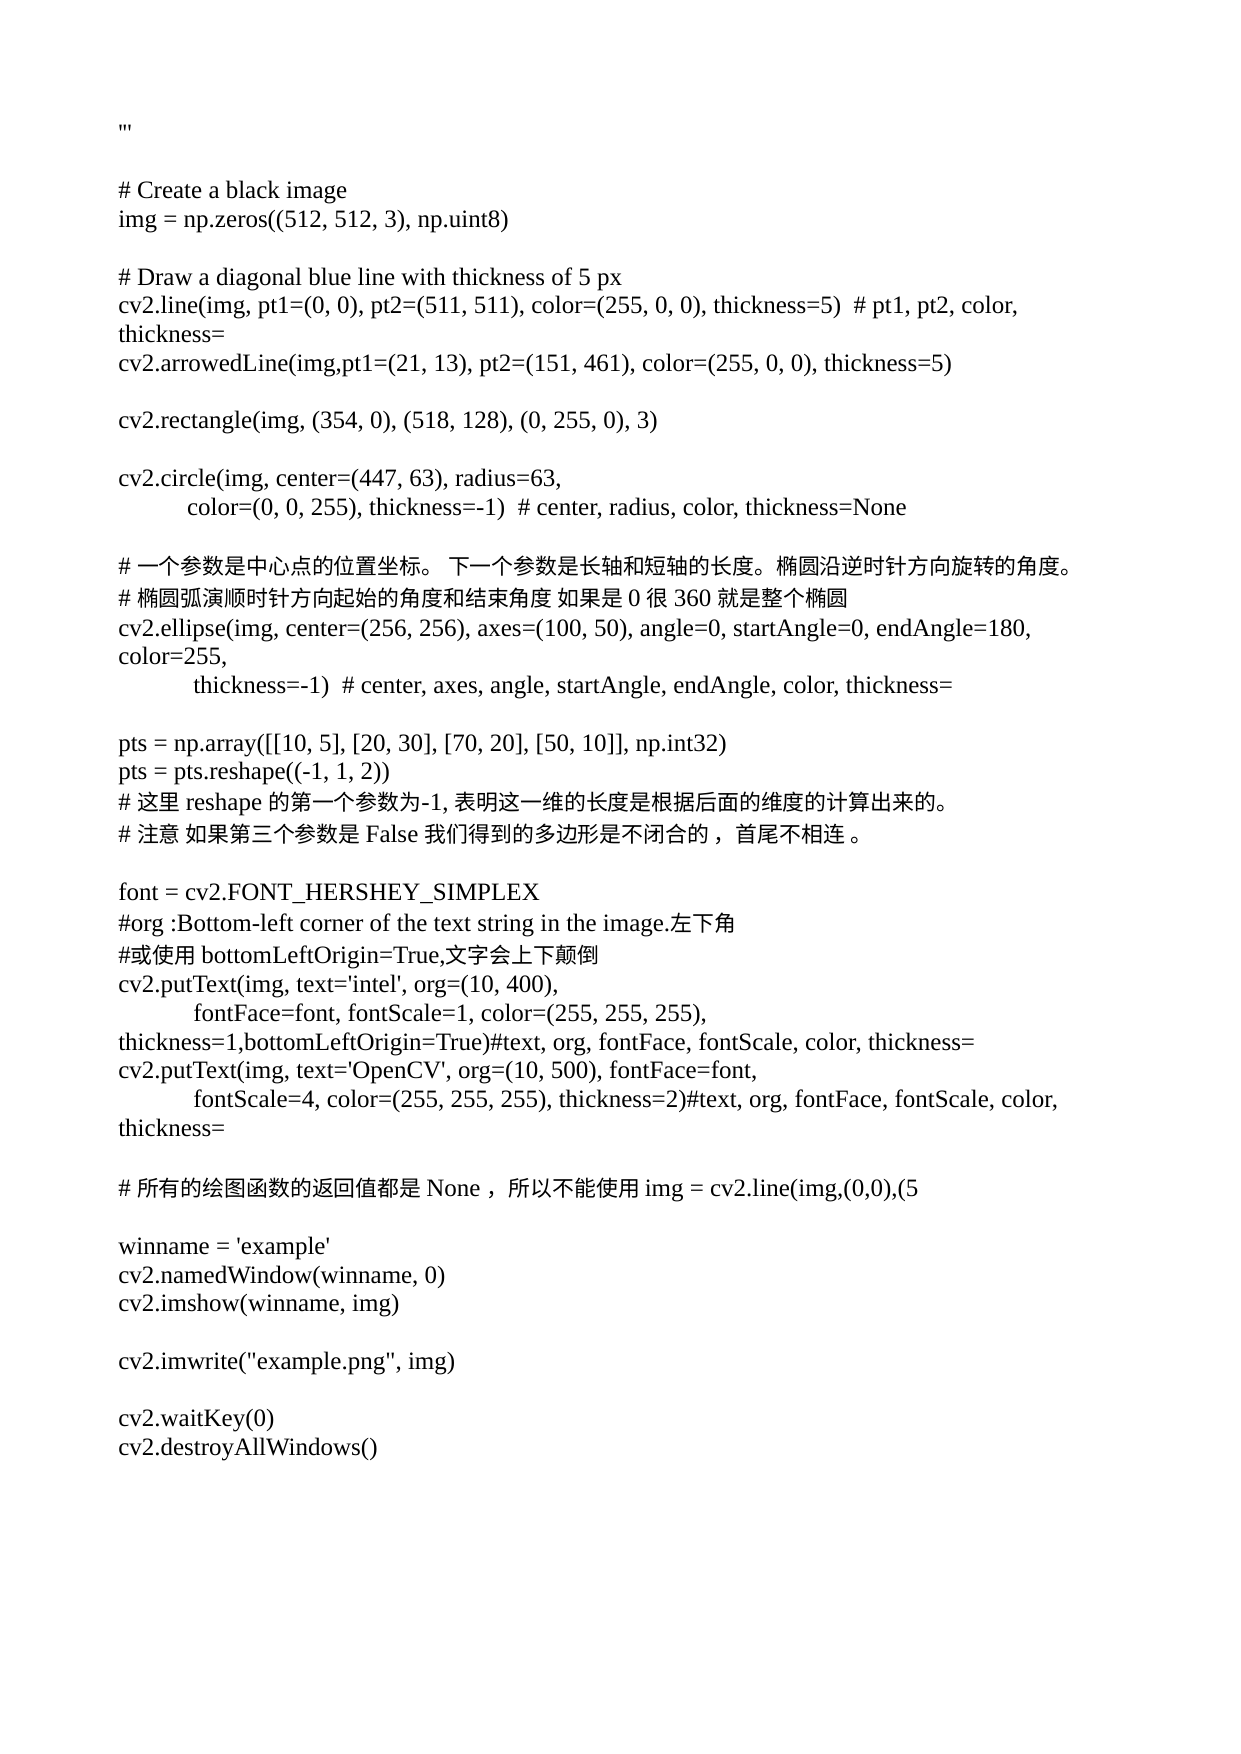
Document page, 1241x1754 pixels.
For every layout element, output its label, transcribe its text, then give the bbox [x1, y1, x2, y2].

text #或使用 bottomLeftOrigin=True,文字会上下颠倒 [118, 938, 1122, 969]
text # 椭圆弧演顺时针方向起始的角度和结束角度 如果是 0 很 360 就是整个椭圆 [118, 581, 1122, 613]
text winname = 'example' [118, 1231, 1122, 1260]
text cv2.ellipse(img, center=(256, 256), axes=(100, 50), angle=0, startAngle=0, endAngle=180, color=255, [118, 613, 1122, 670]
text font = cv2.FONT_HERSHEY_SIMPLEX [118, 877, 1122, 906]
text ''' [118, 118, 1122, 147]
text cv2.destroyAllWindows() [118, 1432, 1122, 1461]
text cv2.imshow(winname, img) [118, 1288, 1122, 1317]
text # 注意 如果第三个参数是 False 我们得到的多边形是不闭合的 ，首尾不相连 。 [118, 817, 1122, 848]
text img = np.zeros((512, 512, 3), np.uint8) [118, 204, 1122, 233]
text # 所有的绘图函数的返回值都是 None ，所以不能使用 img = cv2.line(img,(0,0),(5 [118, 1171, 1122, 1202]
text cv2.arrowedLine(img,pt1=(21, 13), pt2=(151, 461), color=(255, 0, 0), thickness=5) [118, 348, 1122, 377]
text #org :Bottom-left corner of the text string in the image.左下角 [118, 906, 1122, 938]
text # Draw a diagonal blue line with thickness of 5 px [118, 262, 1122, 291]
text cv2.putText(img, text='OpenCV', org=(10, 500), fontFace=font, [118, 1056, 1122, 1084]
text pts = pts.reshape((-1, 1, 2)) [118, 756, 1122, 785]
text cv2.waitKey(0) [118, 1403, 1122, 1432]
text # 一个参数是中心点的位置坐标。 下一个参数是长轴和短轴的长度。椭圆沿逆时针方向旋转的角度。 [118, 549, 1122, 581]
text # 这里 reshape 的第一个参数为-1, 表明这一维的长度是根据后面的维度的计算出来的。 [118, 785, 1122, 817]
text pts = np.array([[10, 5], [20, 30], [70, 20], [50, 10]], np.int32) [118, 728, 1122, 756]
text cv2.line(img, pt1=(0, 0), pt2=(511, 511), color=(255, 0, 0), thickness=5) # pt1, pt2, color, thickness= [118, 291, 1122, 348]
text thickness=-1) # center, axes, angle, startAngle, endAngle, color, thickness= [118, 670, 1122, 699]
text cv2.putText(img, text='intel', org=(10, 400), [118, 969, 1122, 998]
text fontFace=font, fontScale=1, color=(255, 255, 255), thickness=1,bottomLeftOrigin=True)#text, org, fontFace, fontScale, color, thickness= [118, 998, 1122, 1056]
text fontScale=4, color=(255, 255, 255), thickness=2)#text, org, fontFace, fontScale, color, thickness= [118, 1084, 1122, 1142]
text # Create a black image [118, 176, 1122, 204]
text cv2.rectangle(img, (354, 0), (518, 128), (0, 255, 0), 3) [118, 406, 1122, 434]
text cv2.imwrite("example.png", img) [118, 1346, 1122, 1375]
text color=(0, 0, 255), thickness=-1) # center, radius, color, thickness=None [118, 492, 1122, 521]
text cv2.circle(img, center=(447, 63), radius=63, [118, 463, 1122, 492]
text cv2.namedWindow(winname, 0) [118, 1260, 1122, 1288]
